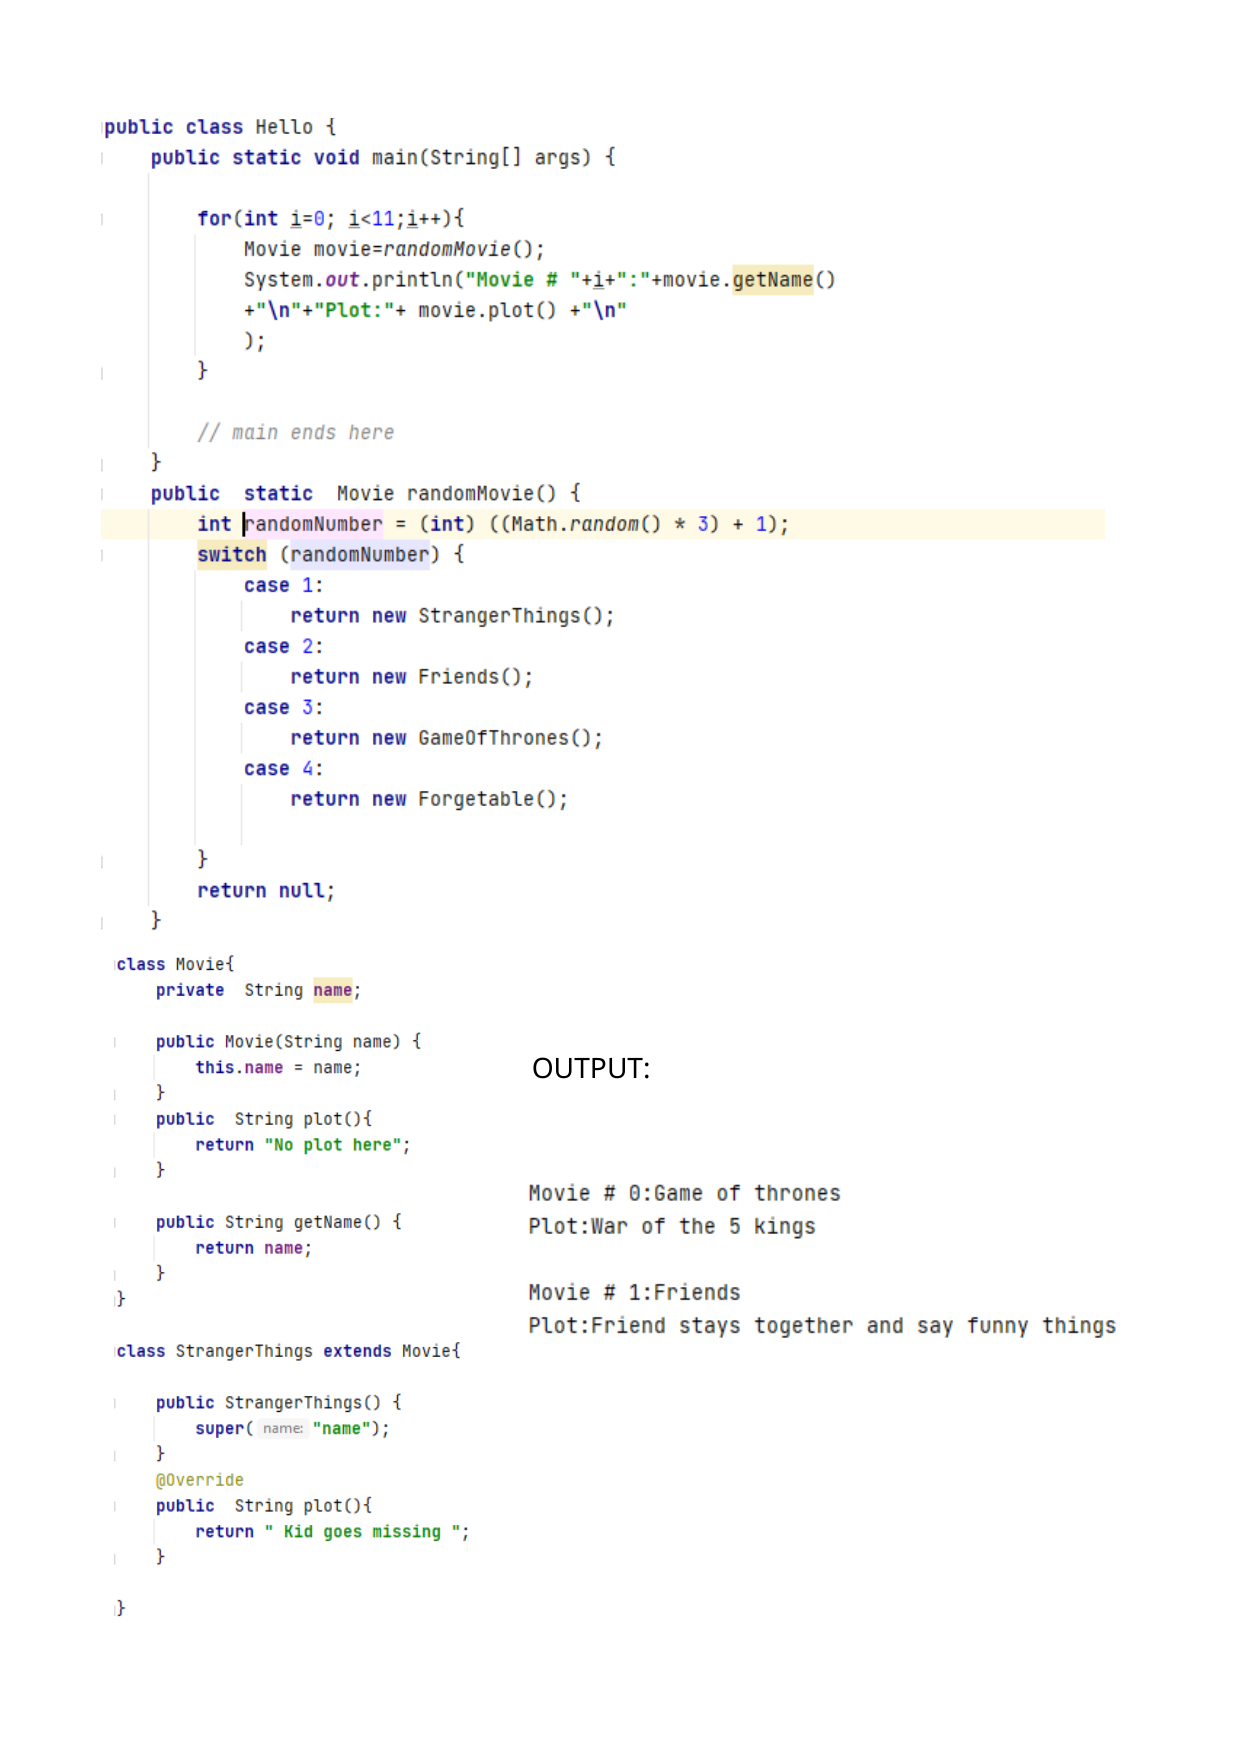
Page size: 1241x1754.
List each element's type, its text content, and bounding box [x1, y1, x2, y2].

picture [101, 118, 1105, 934]
picture [113, 953, 1133, 1632]
text OUTPUT: [525, 1048, 1122, 1086]
